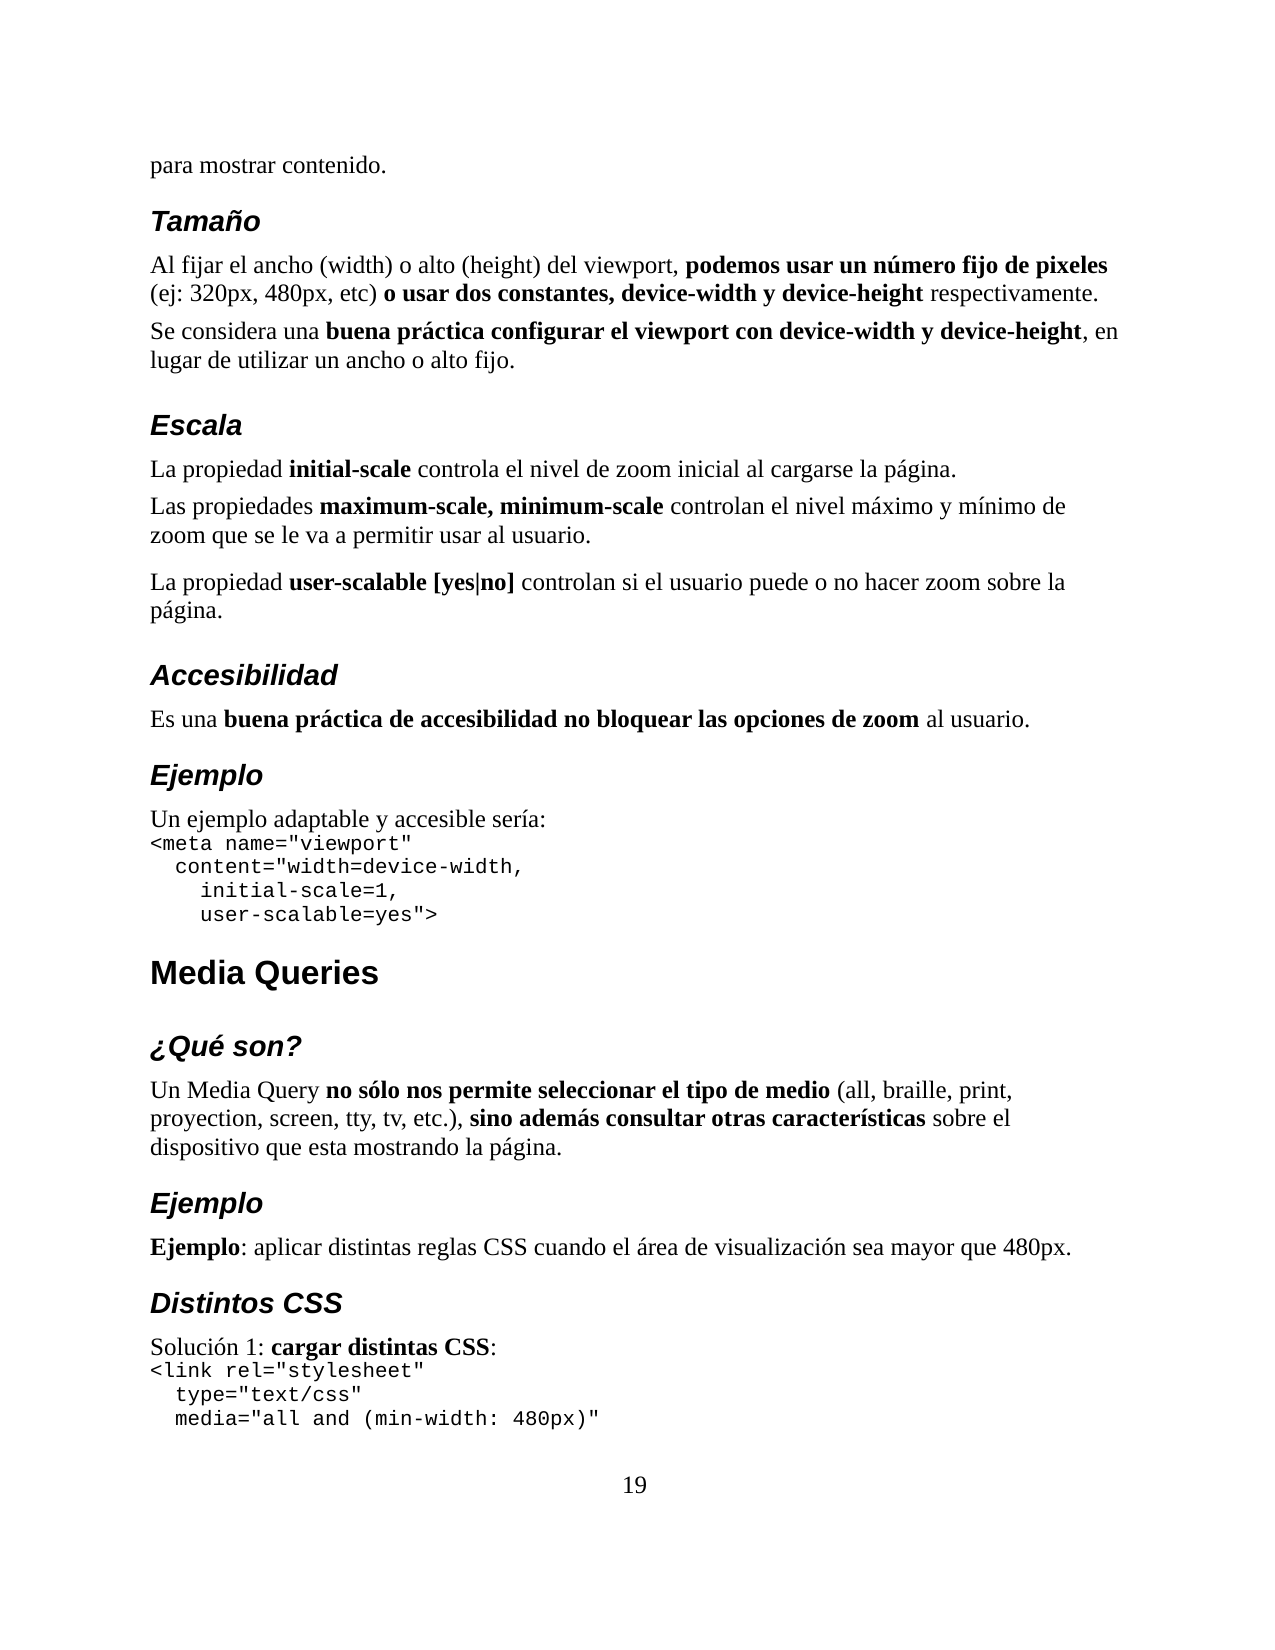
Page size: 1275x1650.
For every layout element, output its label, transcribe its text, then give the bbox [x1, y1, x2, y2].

text content="width=device-width, [150, 857, 1125, 880]
text Un Media Query no sólo nos permite seleccionar el tipo de medio (all, braille, print, proyection, screen, tty, tv, etc.), sino además consultar otras características sobre el dispositivo que esta mostrando la página. [150, 1075, 1125, 1161]
text Al fijar el ancho (width) o alto (height) del viewport, podemos usar un número fijo de pixeles (ej: 320px, 480px, etc) o usar dos constantes, device-width y device-height respectivamente. [150, 250, 1125, 307]
text Es una buena práctica de accesibilidad no bloquear las opciones de zoom al usuario. [150, 704, 1125, 733]
subtitle Distintos CSS [150, 1286, 1125, 1319]
subtitle Ejemplo [150, 758, 1125, 792]
subtitle Ejemplo [150, 1186, 1125, 1219]
text Las propiedades maximum-scale, minimum-scale controlan el nivel máximo y mínimo de zoom que se le va a permitir usar al usuario. [150, 491, 1125, 549]
text Se considera una buena práctica configurar el viewport con device-width y device-height, en lugar de utilizar un ancho o alto fijo. [150, 316, 1125, 374]
subtitle Tamaño [150, 204, 1125, 237]
text initial-scale=1, [150, 880, 1125, 904]
text type="text/css" [150, 1384, 1125, 1408]
text <meta name="viewport" [150, 833, 1125, 857]
subtitle Media Queries [150, 952, 1125, 991]
text La propiedad user-scalable [yes|no] controlan si el usuario puede o no hacer zoom sobre la página. [150, 567, 1125, 624]
text Un ejemplo adaptable y accesible sería: [150, 804, 1125, 833]
text Ejemplo: aplicar distintas reglas CSS cuando el área de visualización sea mayor que 480px. [150, 1232, 1125, 1261]
subtitle ¿Qué son? [150, 1029, 1125, 1062]
text media="all and (min-width: 480px)" [150, 1408, 1125, 1431]
subtitle Escala [150, 408, 1125, 441]
text <link rel="stylesheet" [150, 1361, 1125, 1384]
text user-scalable=yes"> [150, 904, 1125, 927]
text para mostrar contenido. [150, 150, 1125, 179]
text La propiedad initial-scale controla el nivel de zoom inicial al cargarse la página. [150, 454, 1125, 482]
text Solución 1: cargar distintas CSS: [150, 1332, 1125, 1361]
subtitle Accesibilidad [150, 658, 1125, 692]
